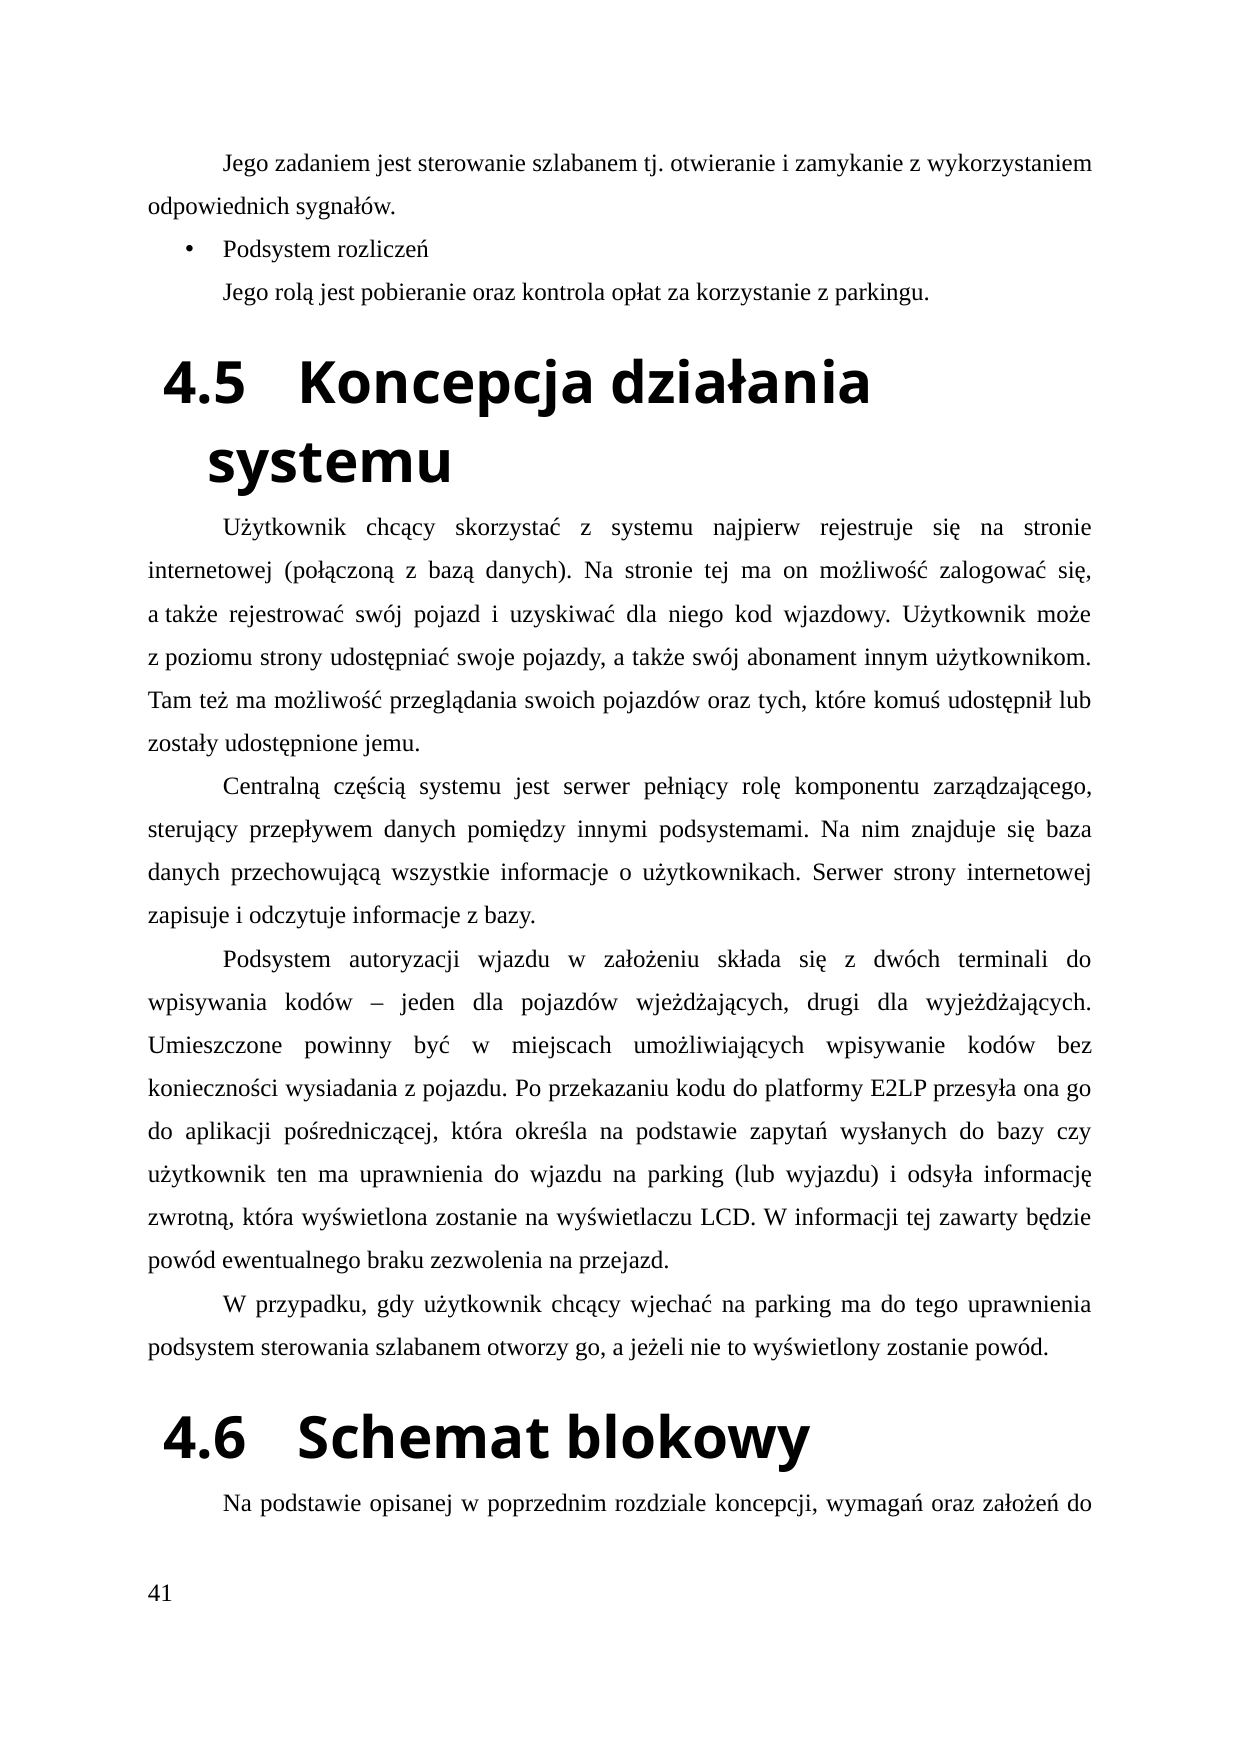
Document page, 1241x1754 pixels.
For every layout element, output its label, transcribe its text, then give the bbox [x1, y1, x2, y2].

text Użytkownik chcący skorzystać z systemu najpierw rejestruje się na stronie internetowej (połączoną z bazą danych). Na stronie tej ma on możliwość zalogować się, a także rejestrować swój pojazd i uzyskiwać dla niego kod wjazdowy. Użytkownik może z poziomu strony udostępniać swoje pojazdy, a także swój abonament innym użytkownikom. Tam też ma możliwość przeglądania swoich pojazdów oraz tych, które komuś udostępnił lub zostały udostępnione jemu. [148, 512, 1093, 757]
subtitle Schemat blokowy [148, 1396, 1093, 1475]
list Jego rolą jest pobieranie oraz kontrola opłat za korzystanie z parkingu. [185, 277, 1093, 306]
text Podsystem autoryzacji wjazdu w założeniu składa się z dwóch terminali do wpisywania kodów – jeden dla pojazdów wjeżdżających, drugi dla wyjeżdżających. Umieszczone powinny być w miejscach umożliwiających wpisywanie kodów bez konieczności wysiadania z pojazdu. Po przekazaniu kodu do platformy E2LP przesyła ona go do aplikacji pośredniczącej, która określa na podstawie zapytań wysłanych do bazy czy użytkownik ten ma uprawnienia do wjazdu na parking (lub wyjazdu) i odsyła informację zwrotną, która wyświetlona zostanie na wyświetlaczu LCD. W informacji tej zawarty będzie powód ewentualnego braku zezwolenia na przejazd. [148, 944, 1093, 1274]
subtitle Koncepcja działania systemu [148, 341, 1093, 500]
list Podsystem rozliczeń [185, 234, 1093, 263]
text Jego zadaniem jest sterowanie szlabanem tj. otwieranie i zamykanie z wykorzystaniem odpowiednich sygnałów. [148, 148, 1093, 219]
text Na podstawie opisanej w poprzednim rozdziale koncepcji, wymagań oraz założeń do [148, 1488, 1093, 1516]
text Centralną częścią systemu jest serwer pełniący rolę komponentu zarządzającego, sterujący przepływem danych pomiędzy innymi podsystemami. Na nim znajduje się baza danych przechowującą wszystkie informacje o użytkownikach. Serwer strony internetowej zapisuje i odczytuje informacje z bazy. [148, 771, 1093, 929]
text W przypadku, gdy użytkownik chcący wjechać na parking ma do tego uprawnienia podsystem sterowania szlabanem otworzy go, a jeżeli nie to wyświetlony zostanie powód. [148, 1289, 1093, 1361]
